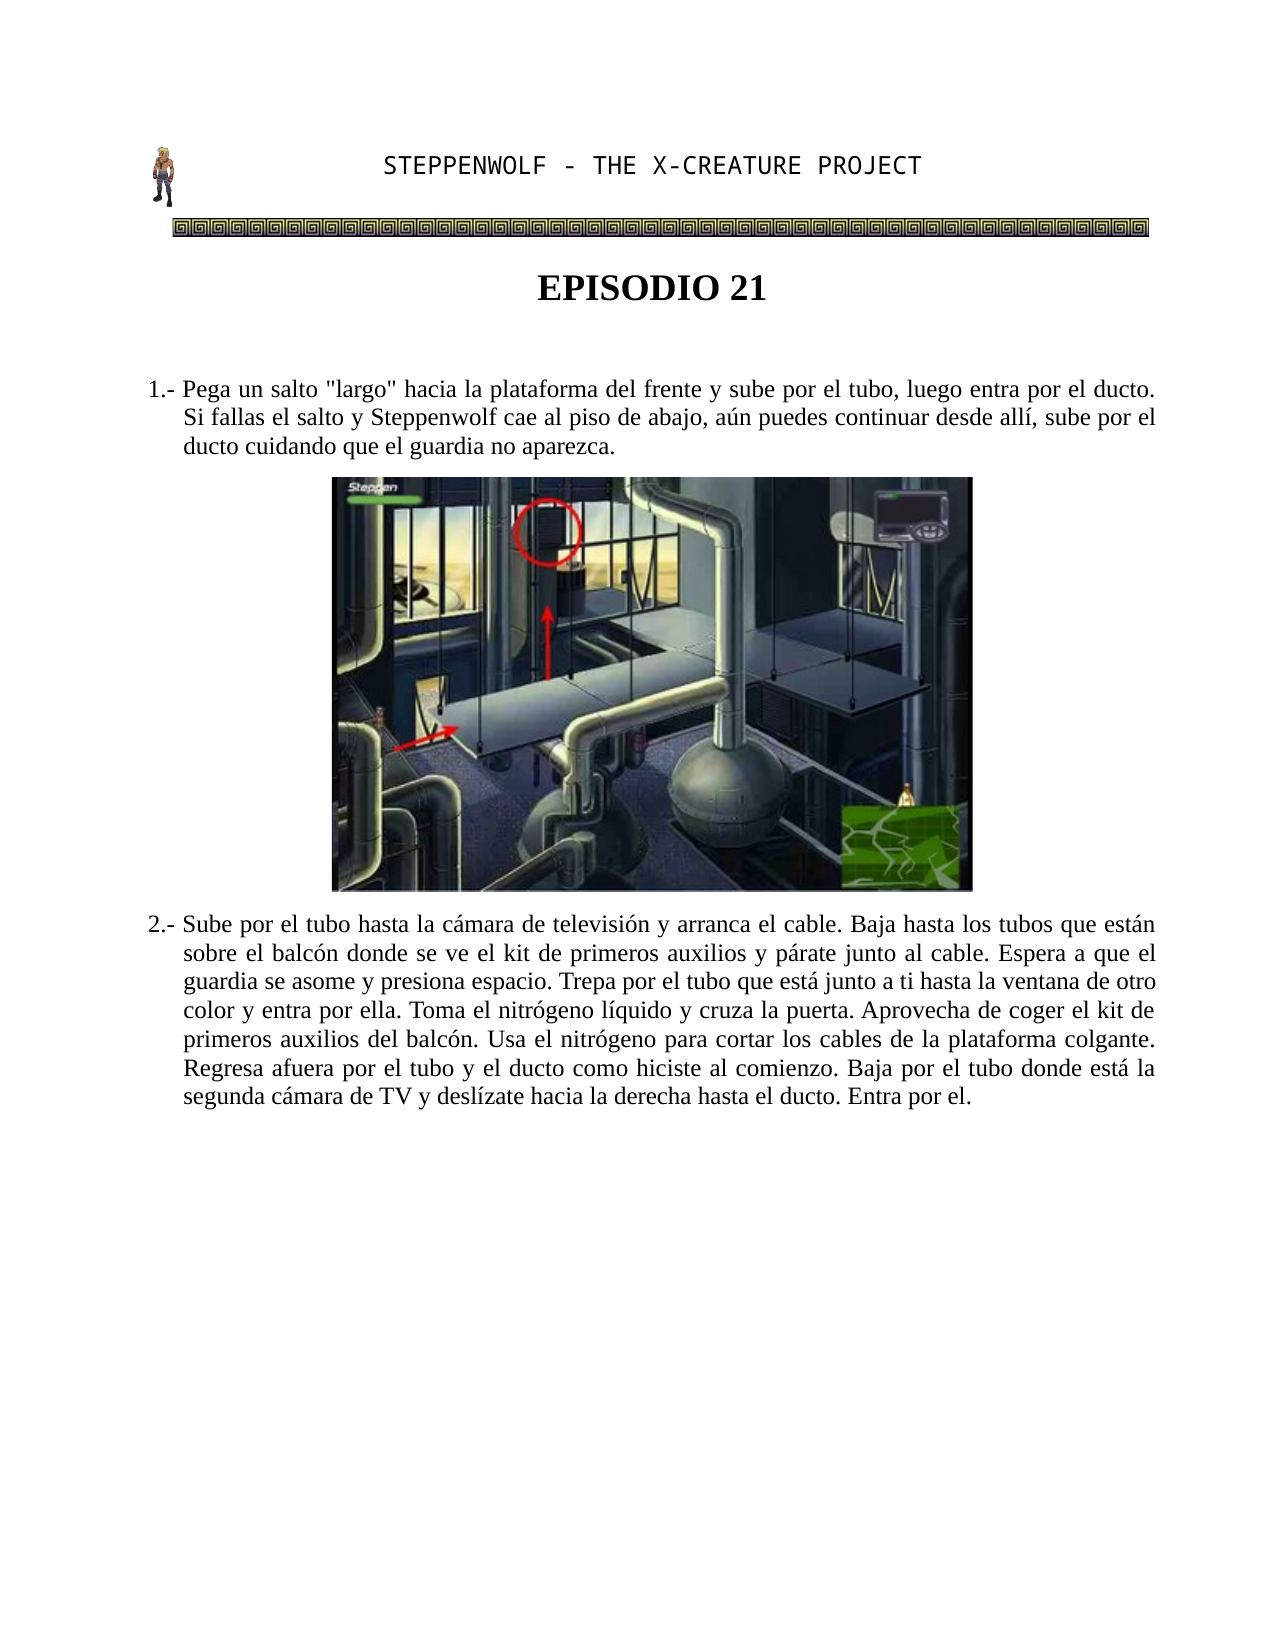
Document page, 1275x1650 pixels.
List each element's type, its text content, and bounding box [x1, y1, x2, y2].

picture [172, 218, 1149, 237]
subtitle EPISODIO 21 [148, 266, 1157, 309]
picture [331, 477, 973, 892]
text 2.- Sube por el tubo hasta la cámara de televisión y arranca el cable. Baja hasta los tubos que están sobre el balcón donde se ve el kit de primeros auxilios y párate junto al cable. Espera a que el guardia se asome y presiona espacio. Trepa por el tubo que está junto a ti hasta la ventana de otro color y entra por ella. Toma el nitrógeno líquido y cruza la puerta. Aprovecha de coger el kit de primeros auxilios del balcón. Usa el nitrógeno para cortar los cables de la plataforma colgante. Regresa afuera por el tubo y el ducto como hiciste al comienzo. Baja por el tubo donde está la segunda cámara de TV y deslízate hacia la derecha hasta el ducto. Entra por el. [148, 909, 1157, 1110]
picture [147, 147, 181, 207]
text 1.- Pega un salto "largo" hacia la plataforma del frente y sube por el tubo, luego entra por el ducto. Si fallas el salto y Steppenwolf cae al piso de abajo, aún puedes continuar desde allí, sube por el ducto cuidando que el guardia no aparezca. [148, 374, 1157, 460]
